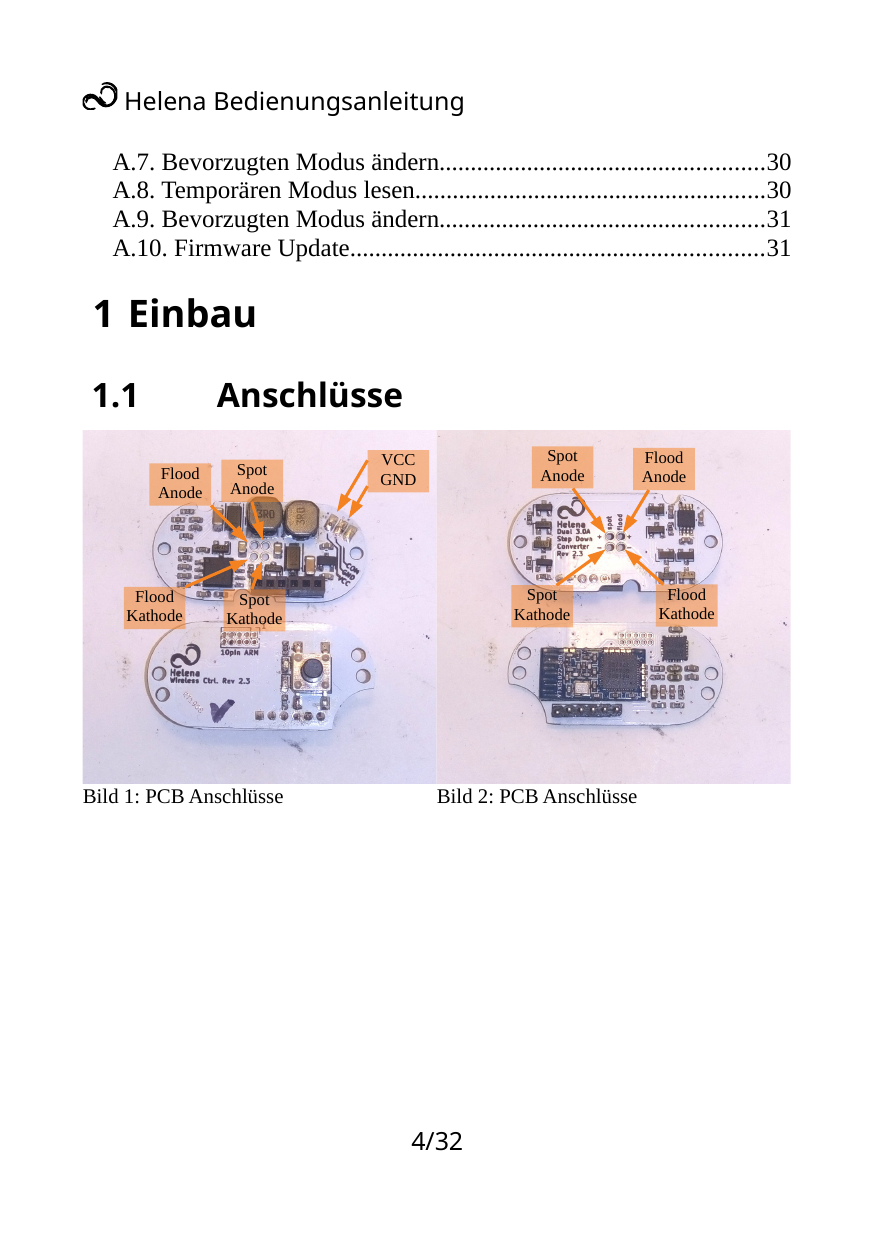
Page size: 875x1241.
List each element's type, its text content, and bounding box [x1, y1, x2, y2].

subtitle Anschlüsse [83, 372, 791, 417]
text A.8. Temporären Modus lesen 30 [112, 175, 791, 204]
text A.7. Bevorzugten Modus ändern 30 [112, 147, 791, 175]
picture [82, 430, 791, 784]
text A.10. Firmware Update 31 [112, 233, 791, 262]
text A.9. Bevorzugten Modus ändern 31 [112, 204, 791, 233]
text Bild 1: PCB Anschlüsse [83, 784, 437, 808]
subtitle Einbau [83, 287, 791, 338]
text Bild 2: PCB Anschlüsse [437, 784, 791, 808]
